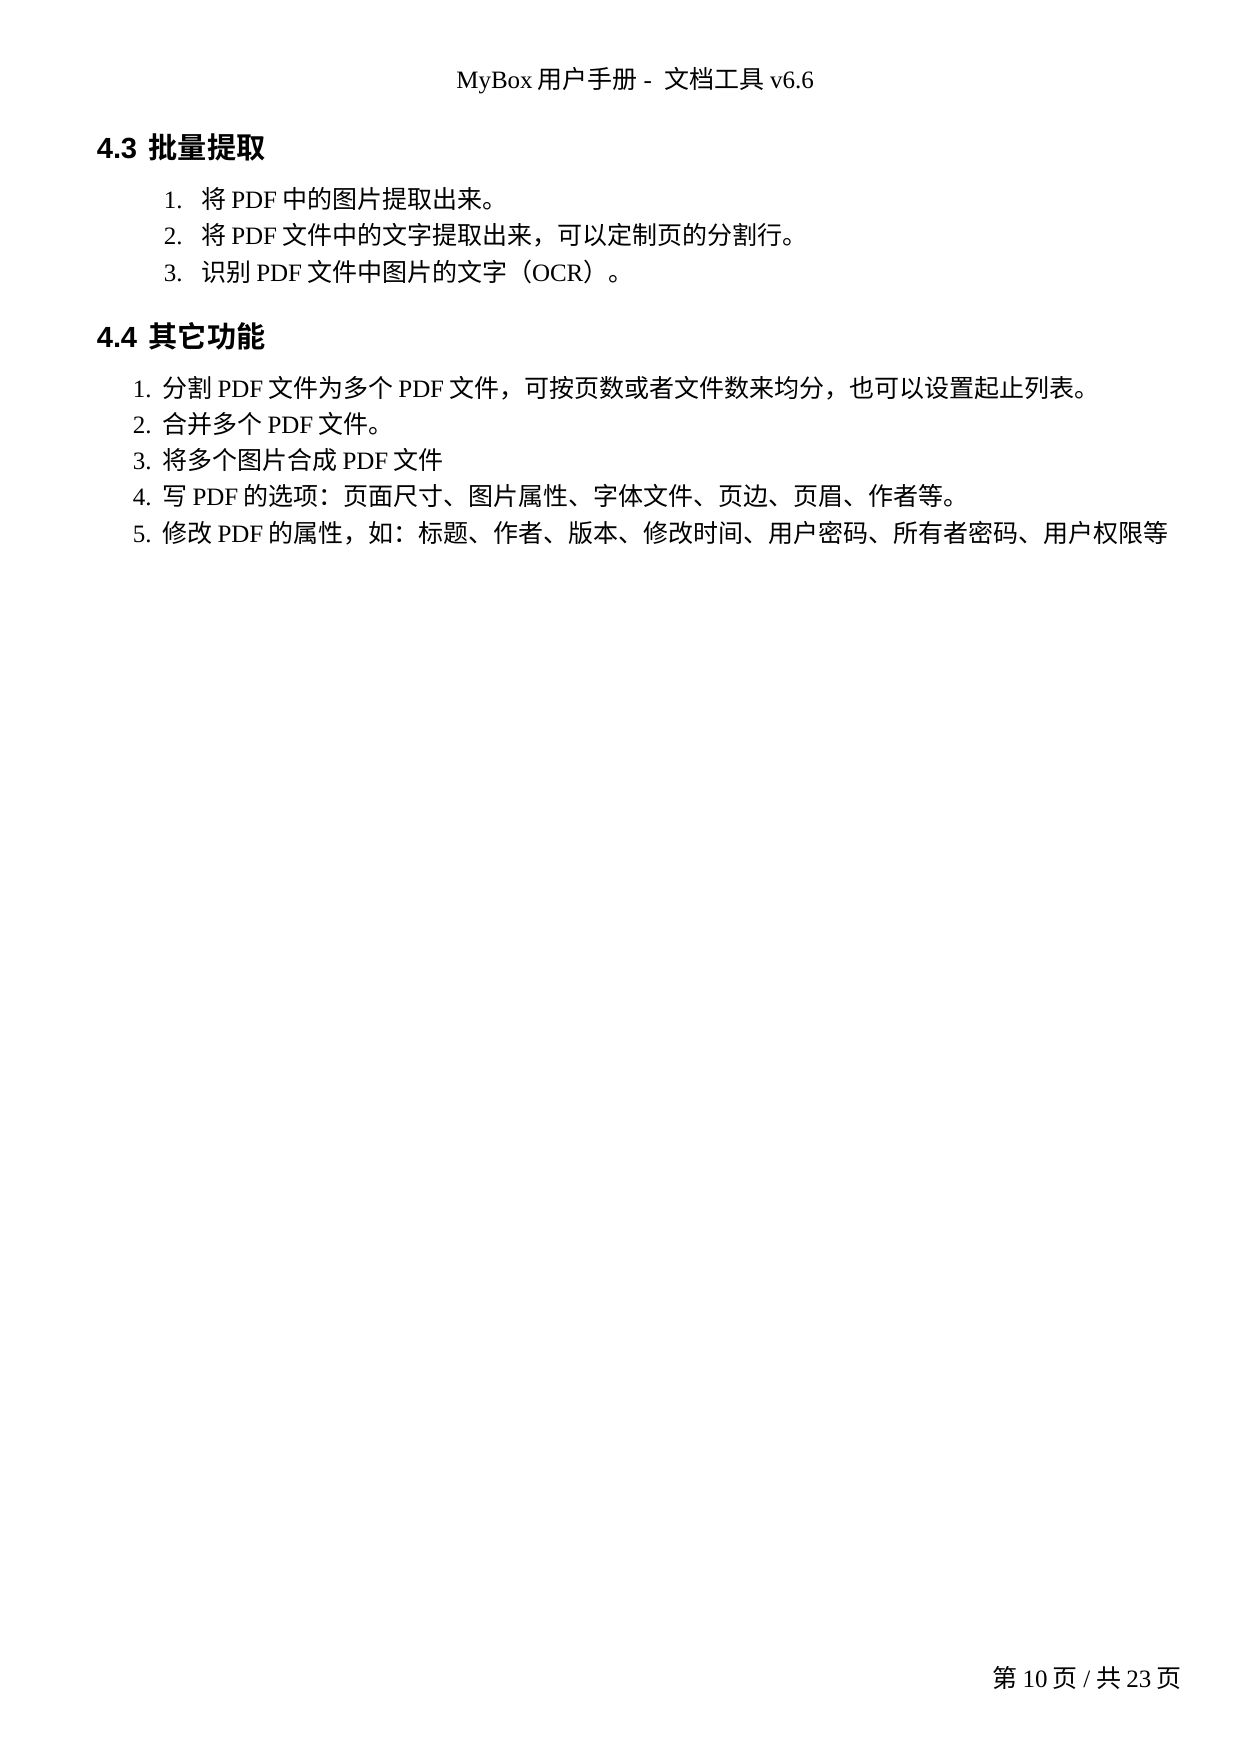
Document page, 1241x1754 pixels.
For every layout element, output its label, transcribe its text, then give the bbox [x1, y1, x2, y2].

subtitle 其它功能 [88, 313, 1181, 356]
list 将PDF文件中的文字提取出来，可以定制页的分割行。 [163, 216, 1181, 252]
subtitle 批量提取 [88, 125, 1181, 167]
list 将多个图片合成PDF文件 [133, 441, 1181, 477]
list 合并多个PDF文件。 [133, 404, 1181, 441]
list 将PDF中的图片提取出来。 [163, 179, 1181, 216]
list 分割PDF文件为多个PDF文件，可按页数或者文件数来均分，也可以设置起止列表。 [133, 368, 1181, 404]
list 修改PDF的属性，如：标题、作者、版本、修改时间、用户密码、所有者密码、用户权限等 [133, 513, 1181, 549]
list 识别PDF文件中图片的文字（OCR）。 [163, 252, 1181, 288]
list 写PDF的选项：页面尺寸、图片属性、字体文件、页边、页眉、作者等。 [133, 477, 1181, 513]
